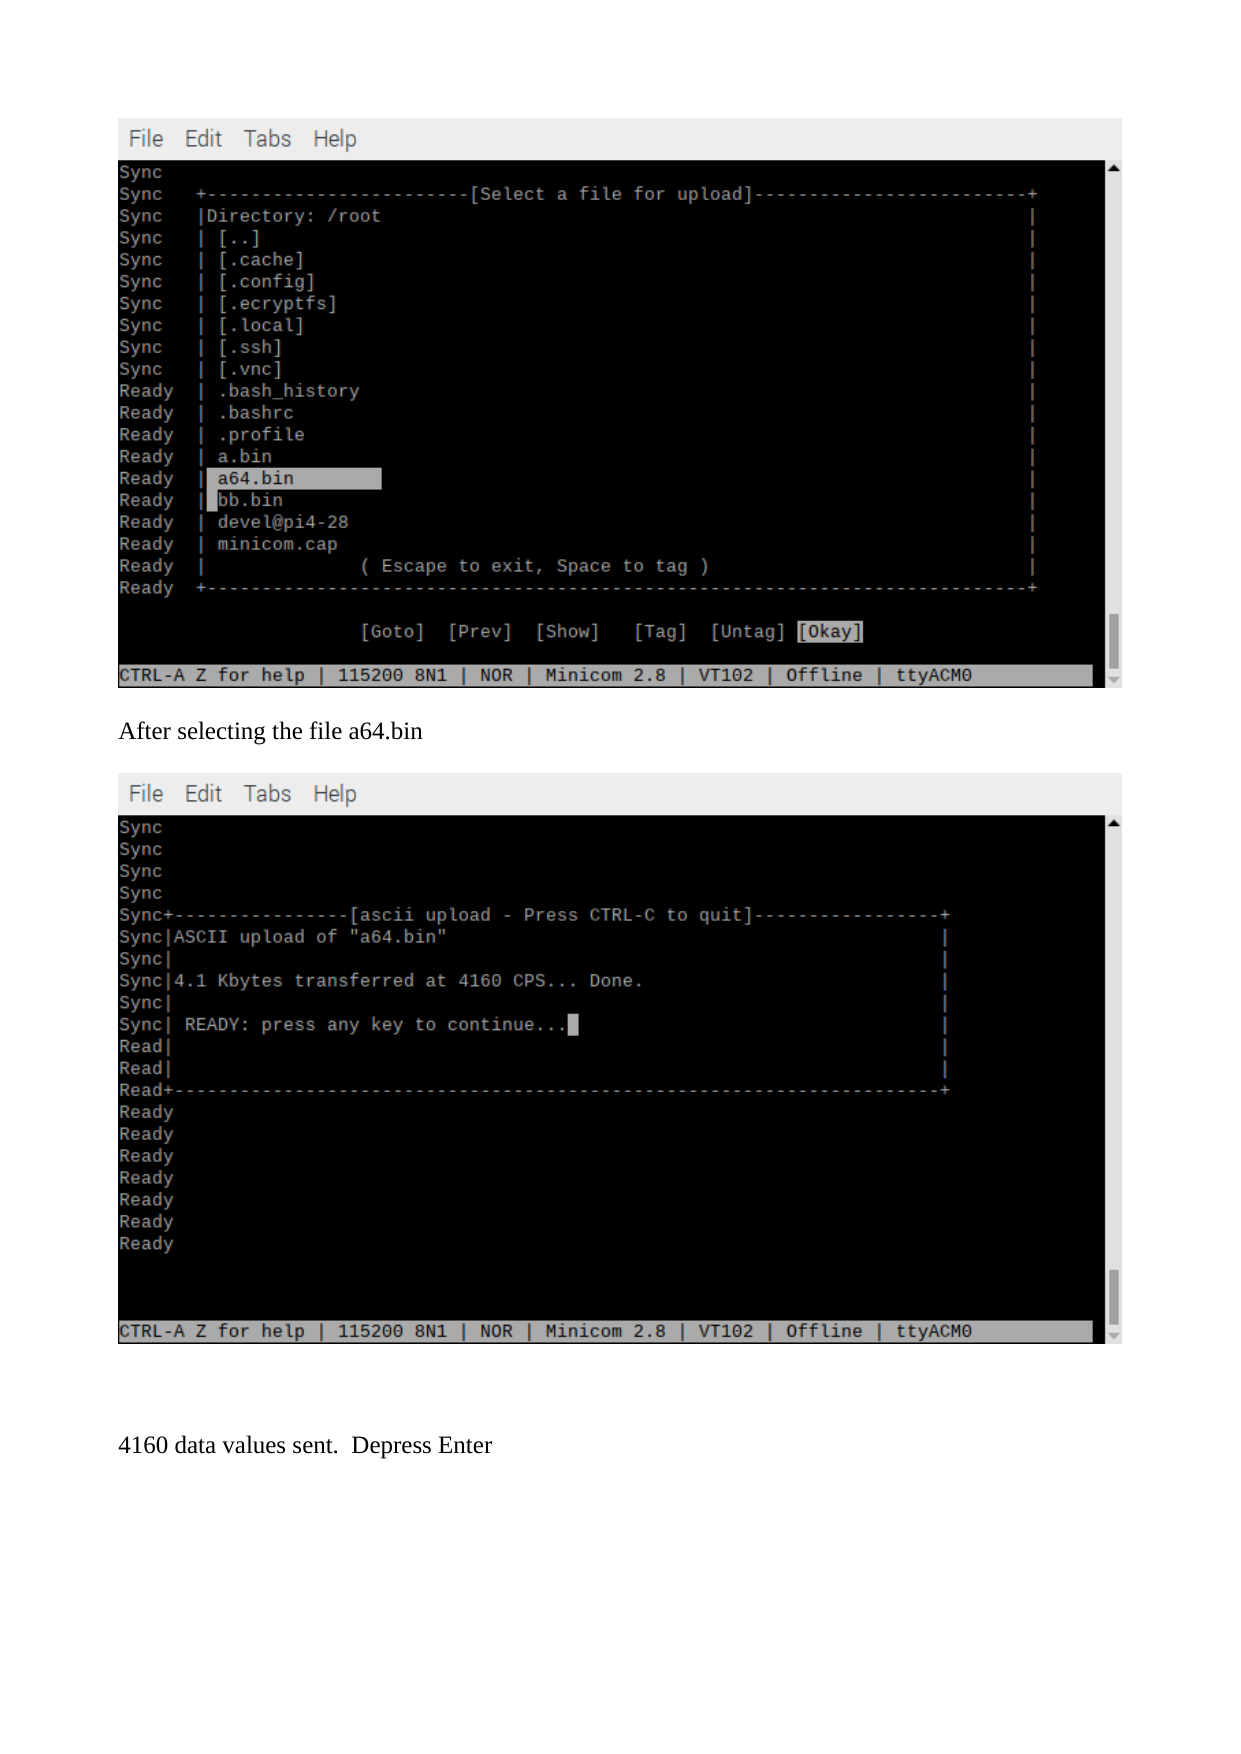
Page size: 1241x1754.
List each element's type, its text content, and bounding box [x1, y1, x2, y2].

picture [118, 118, 1123, 688]
text After selecting the file a64.bin [118, 716, 1122, 745]
picture [118, 773, 1123, 1344]
text 4160 data values sent. Depress Enter [118, 1430, 1122, 1458]
